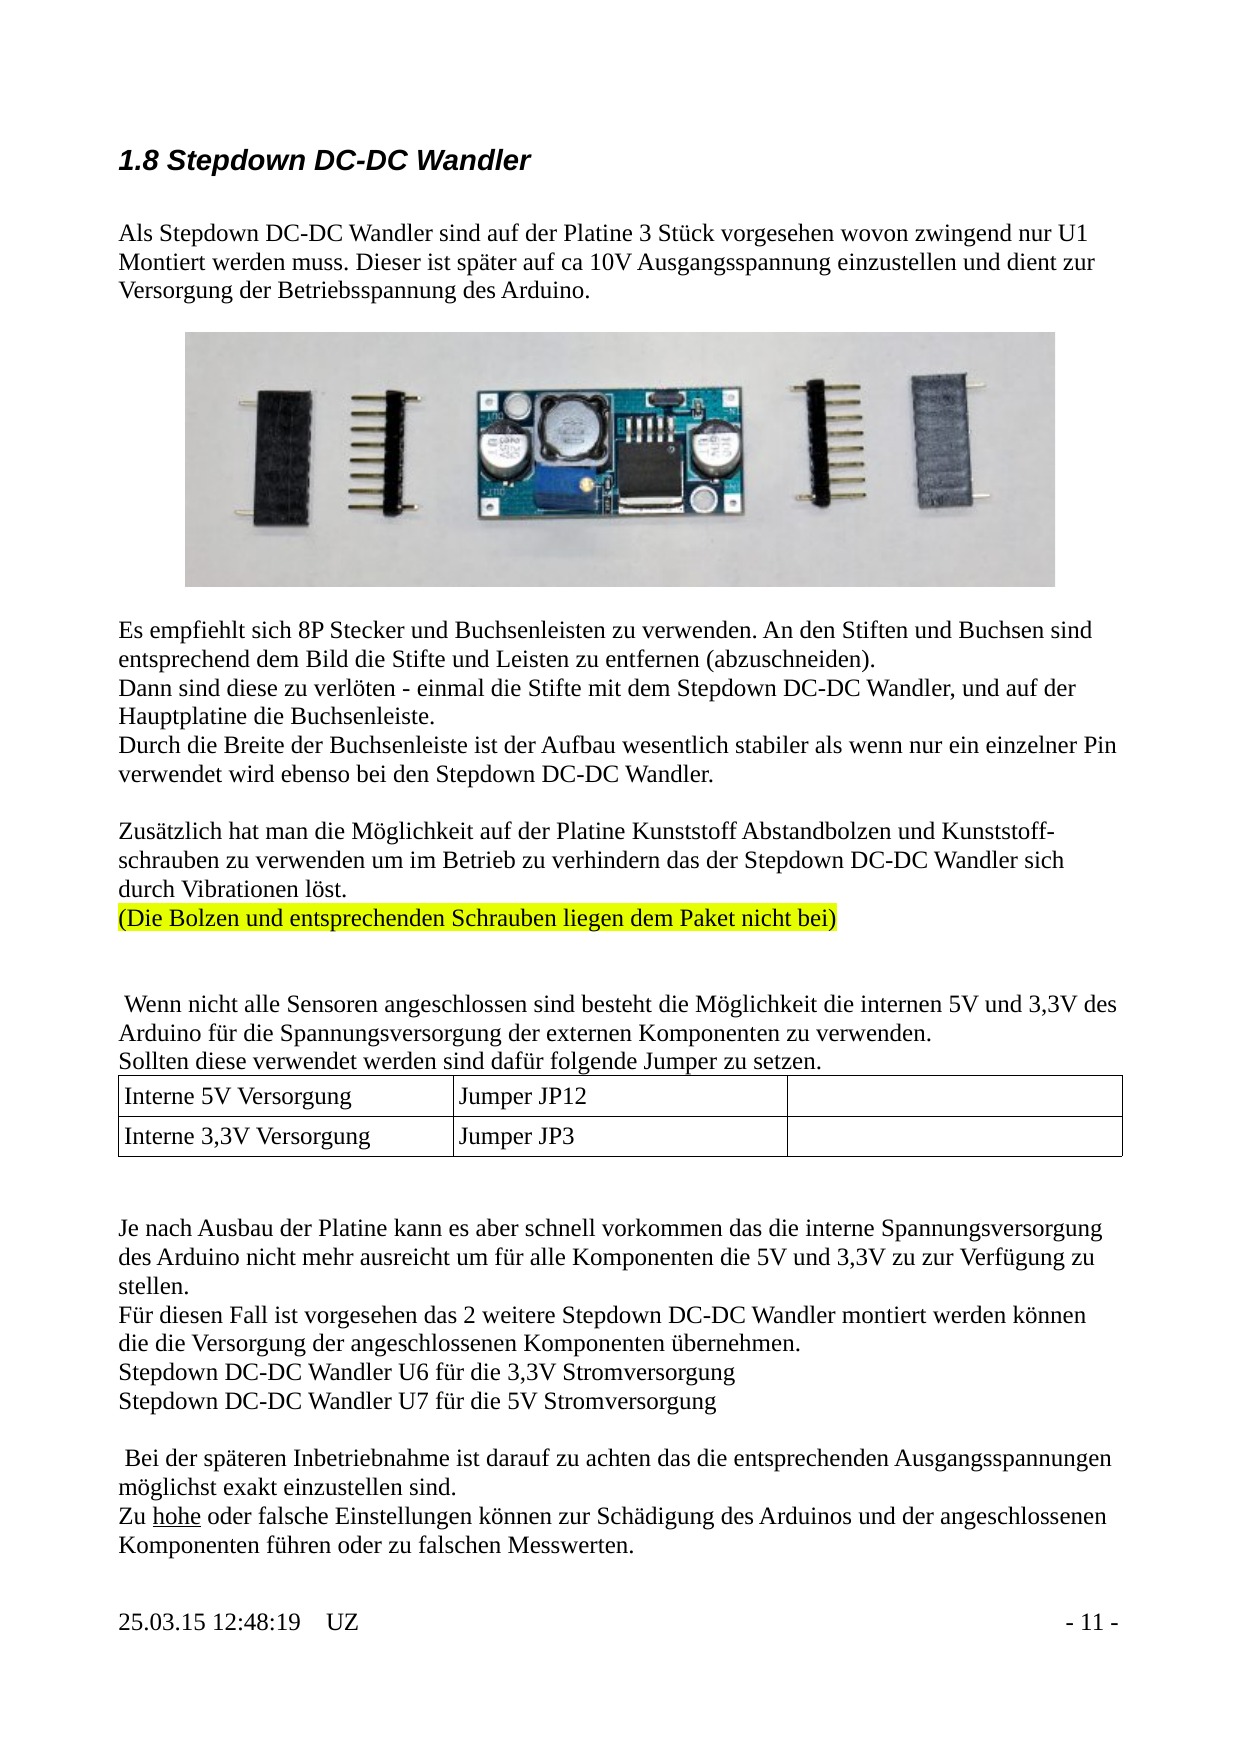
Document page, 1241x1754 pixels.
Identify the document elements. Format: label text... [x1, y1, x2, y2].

text Stepdown DC-DC Wandler U7 für die 5V Stromversorgung [118, 1386, 1122, 1415]
table_header Interne 5V Versorgung [119, 1076, 453, 1116]
text Durch die Breite der Buchsenleiste ist der Aufbau wesentlich stabiler als wenn nur ein einzelner Pin verwendet wird ebenso bei den Stepdown DC-DC Wandler. [118, 730, 1122, 788]
text Als Stepdown DC-DC Wandler sind auf der Platine 3 Stück vorgesehen wovon zwingend nur U1 Montiert werden muss. Dieser ist später auf ca 10V Ausgangsspannung einzustellen und dient zur Versorgung der Betriebsspannung des Arduino. [118, 218, 1122, 304]
table_cell Jumper JP3 [454, 1117, 787, 1156]
text Für diesen Fall ist vorgesehen das 2 weitere Stepdown DC-DC Wandler montiert werden können die die Versorgung der angeschlossenen Komponenten übernehmen. [118, 1300, 1122, 1357]
text Je nach Ausbau der Platine kann es aber schnell vorkommen das die interne Spannungsversorgung des Arduino nicht mehr ausreicht um für alle Komponenten die 5V und 3,3V zu zur Verfügung zu stellen. [118, 1213, 1122, 1300]
text Bei der späteren Inbetriebnahme ist darauf zu achten das die entsprechenden Ausgangsspannungen möglichst exakt einzustellen sind. [118, 1443, 1122, 1501]
text Zu hohe oder falsche Einstellungen können zur Schädigung des Arduinos und der angeschlossenen Komponenten führen oder zu falschen Messwerten. [118, 1501, 1122, 1558]
table_header [788, 1076, 1122, 1116]
text Dann sind diese zu verlöten - einmal die Stifte mit dem Stepdown DC-DC Wandler, und auf der Hauptplatine die Buchsenleiste. [118, 673, 1122, 730]
table_cell Interne 3,3V Versorgung [119, 1117, 453, 1156]
text Stepdown DC-DC Wandler U6 für die 3,3V Stromversorgung [118, 1357, 1122, 1386]
text Sollten diese verwendet werden sind dafür folgende Jumper zu setzen. [118, 1046, 1122, 1075]
table_header Jumper JP12 [454, 1076, 787, 1116]
subtitle 1.8 Stepdown DC-DC Wandler [118, 143, 1122, 177]
picture [185, 332, 1055, 587]
text Es empfiehlt sich 8P Stecker und Buchsenleisten zu verwenden. An den Stiften und Buchsen sind entsprechend dem Bild die Stifte und Leisten zu entfernen (abzuschneiden). [118, 615, 1122, 673]
table_cell [788, 1117, 1122, 1156]
text (Die Bolzen und entsprechenden Schrauben liegen dem Paket nicht bei) [118, 903, 1122, 931]
text Zusätzlich hat man die Möglichkeit auf der Platine Kunststoff Abstandbolzen und Kunststoff-schrauben zu verwenden um im Betrieb zu verhindern das der Stepdown DC-DC Wandler sich durch Vibrationen löst. [118, 816, 1122, 903]
text Wenn nicht alle Sensoren angeschlossen sind besteht die Möglichkeit die internen 5V und 3,3V des Arduino für die Spannungsversorgung der externen Komponenten zu verwenden. [118, 989, 1122, 1046]
